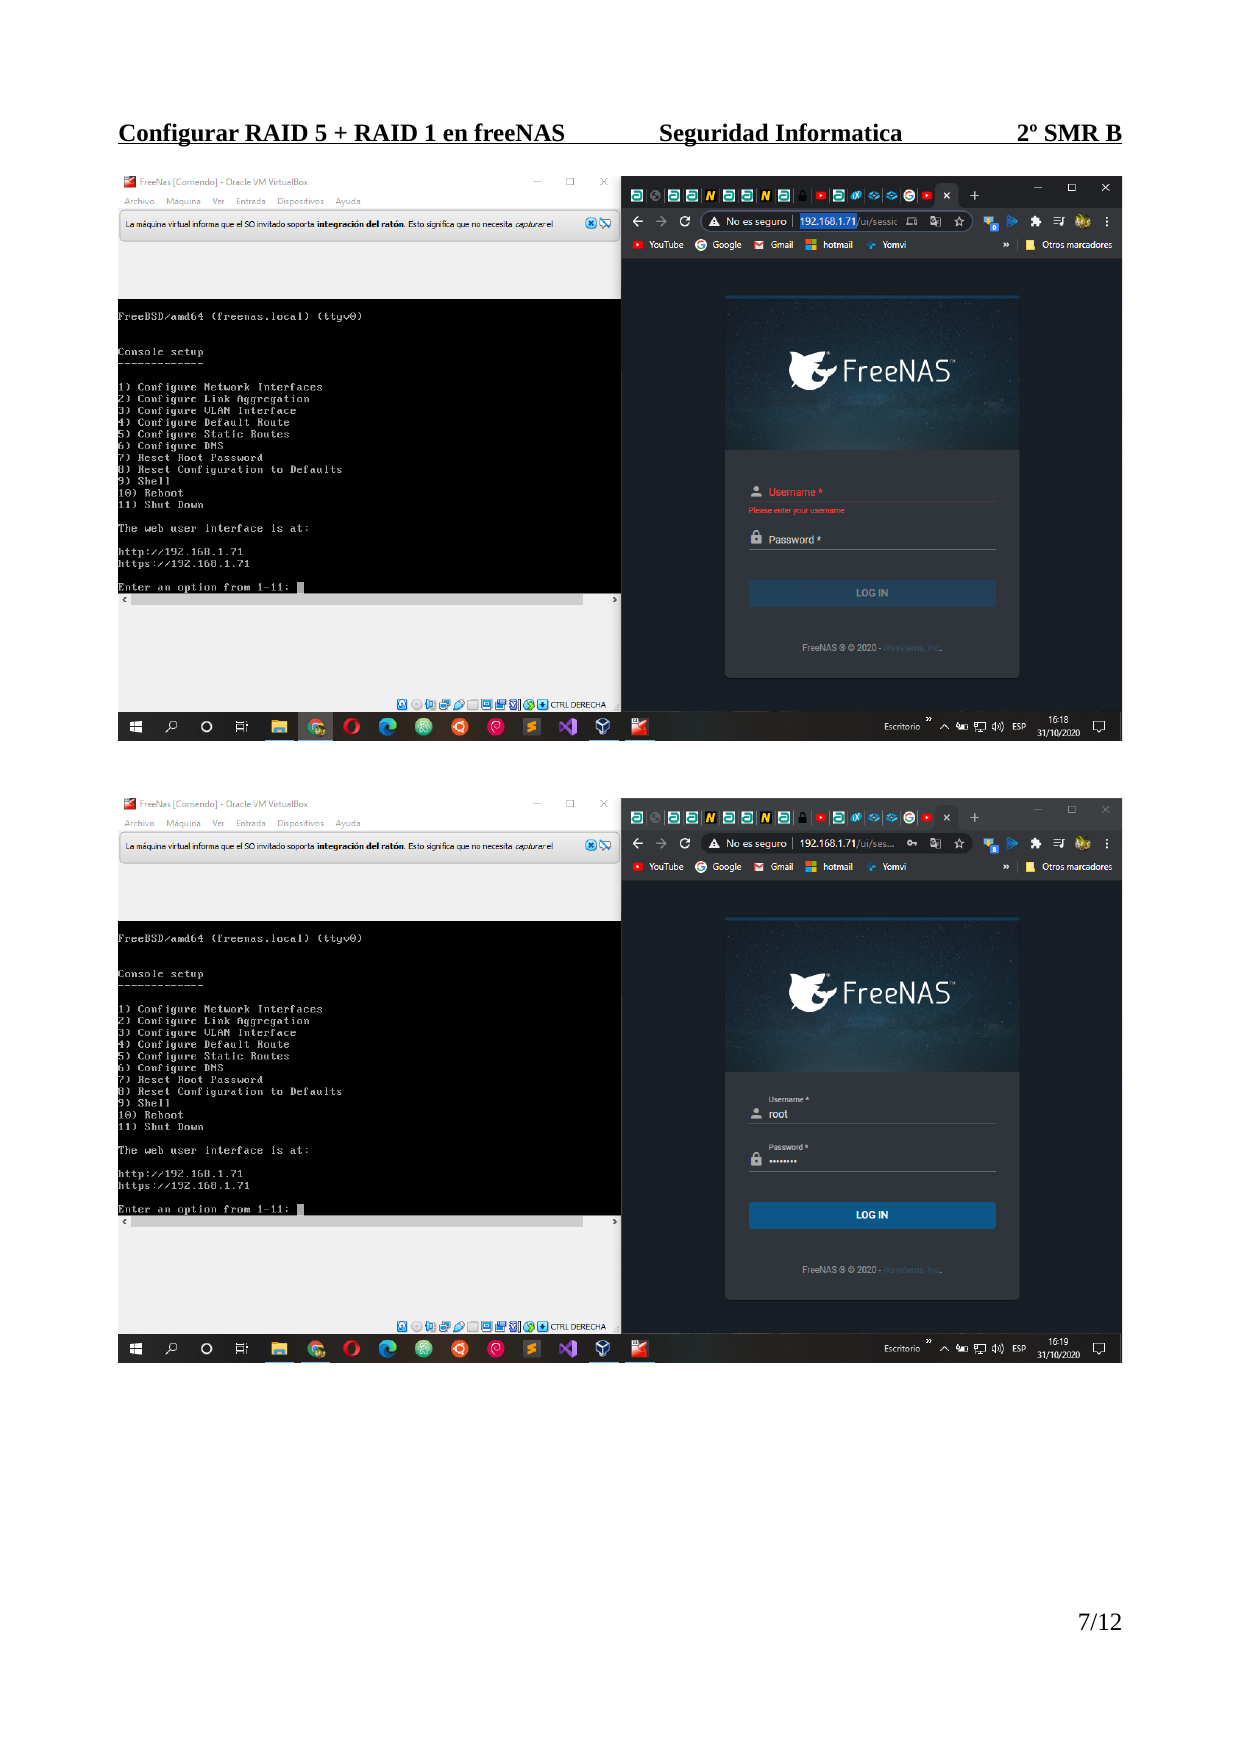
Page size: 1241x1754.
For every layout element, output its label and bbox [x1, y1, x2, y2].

picture [118, 798, 1123, 1363]
picture [118, 176, 1123, 741]
